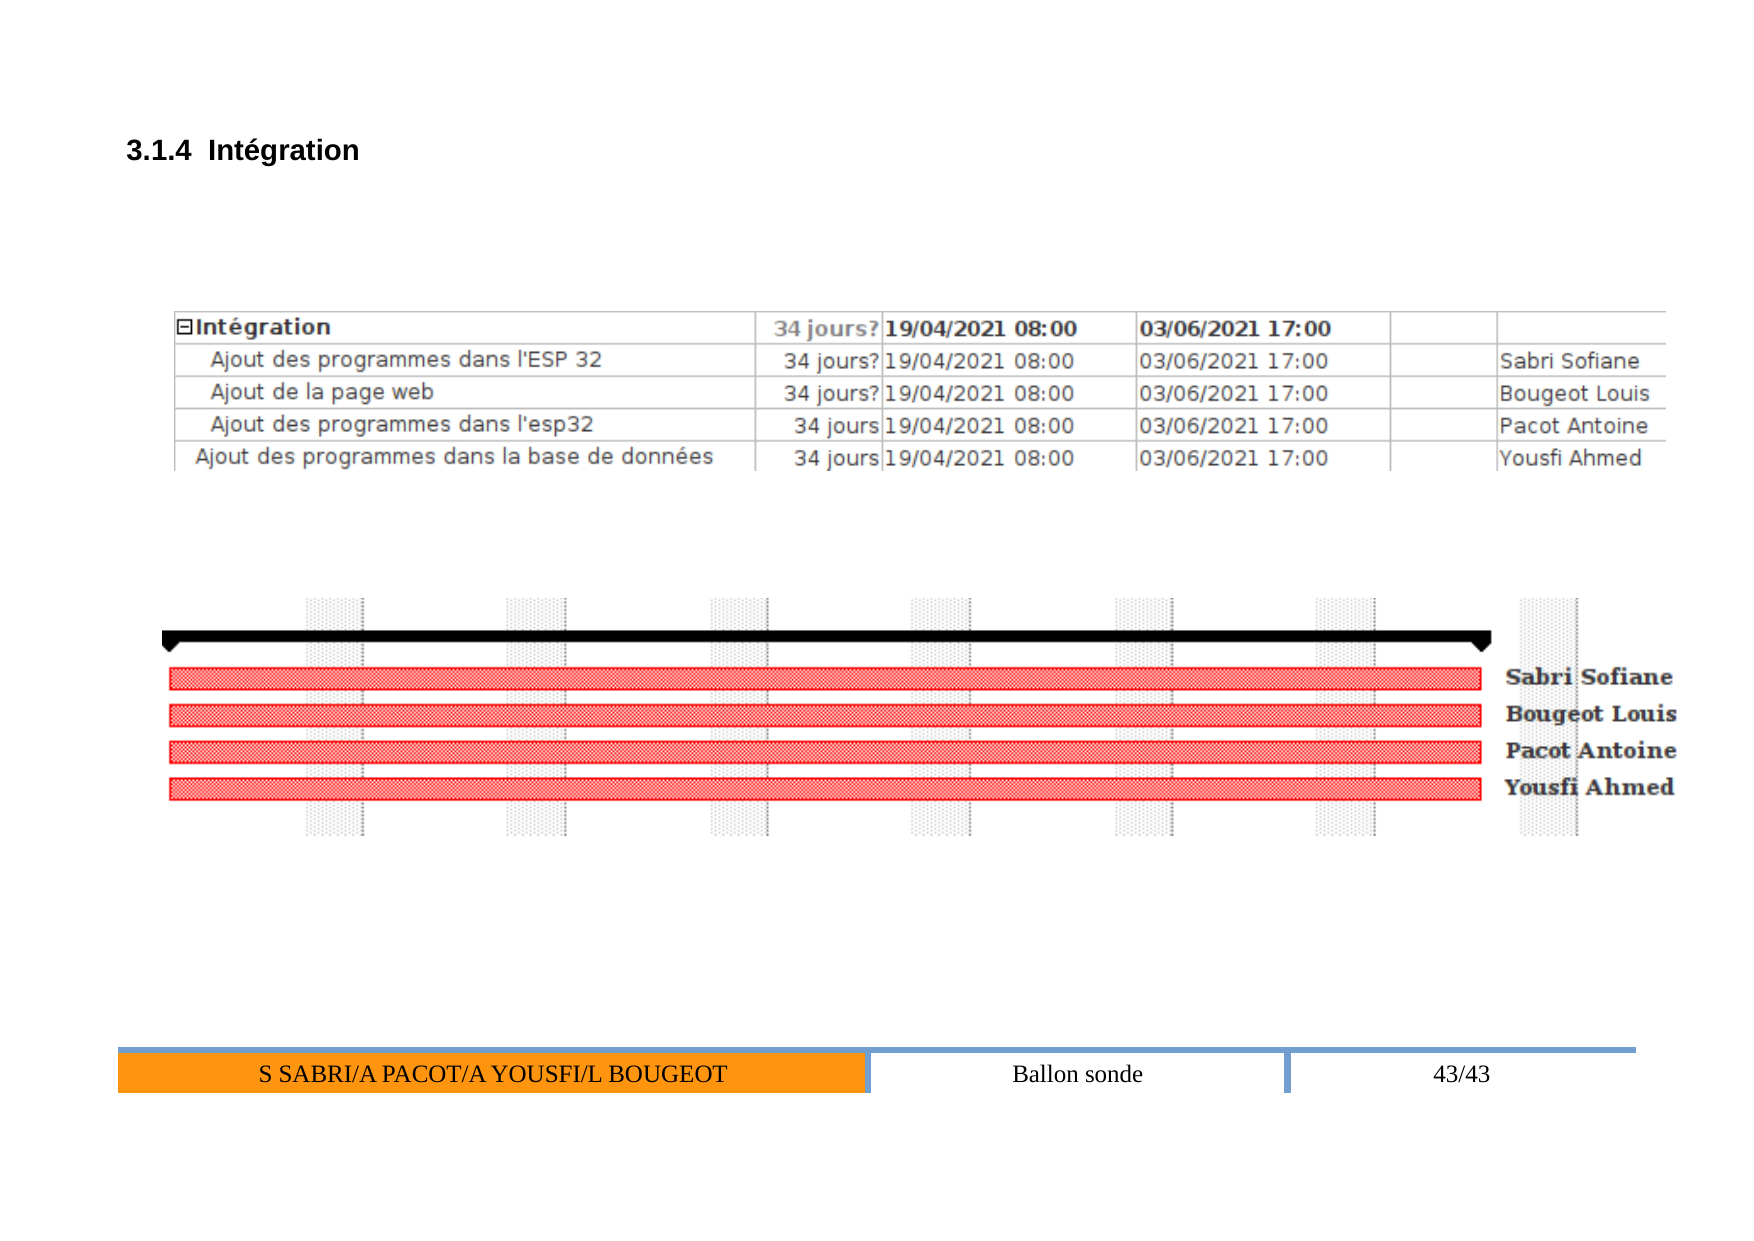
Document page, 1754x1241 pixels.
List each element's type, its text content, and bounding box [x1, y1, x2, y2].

subtitle Intégration [118, 133, 1636, 166]
picture [174, 311, 1666, 471]
picture [162, 598, 1721, 836]
